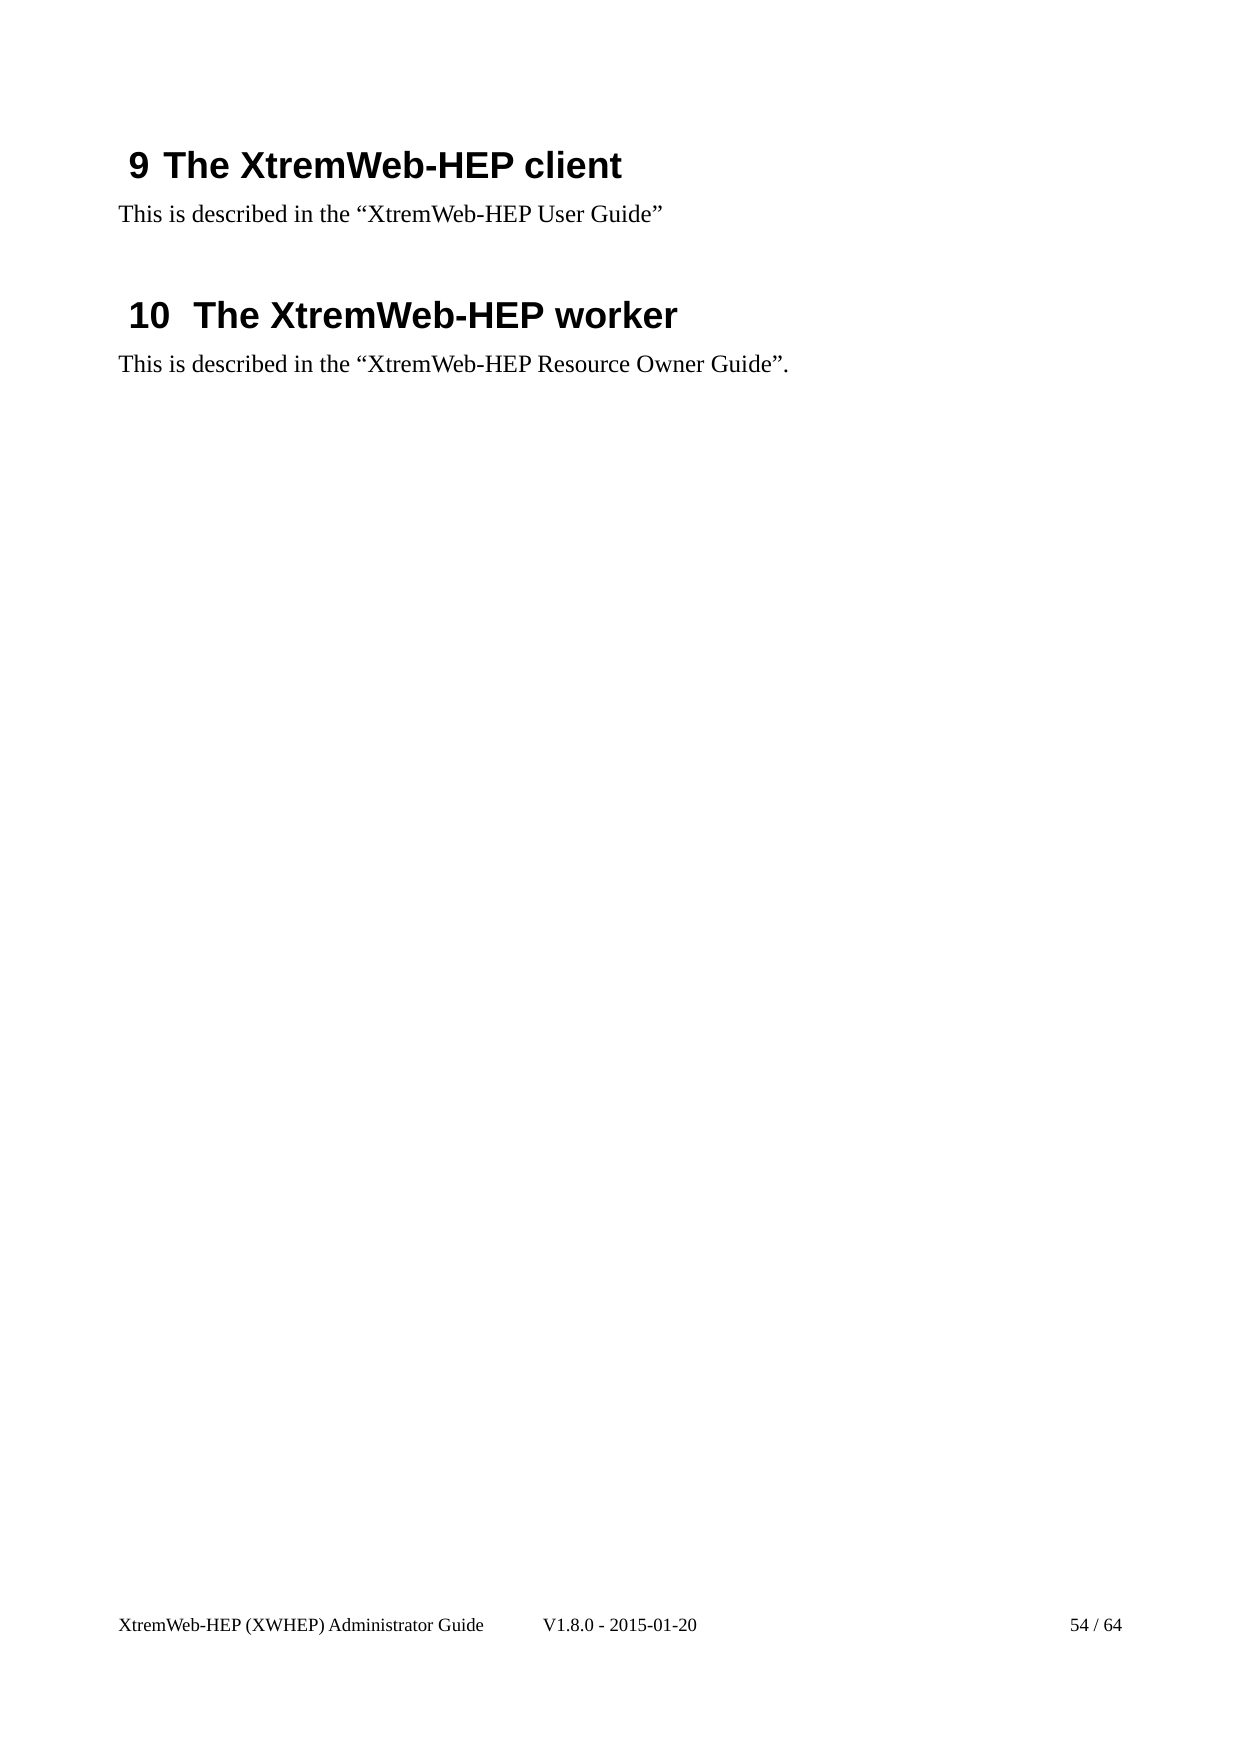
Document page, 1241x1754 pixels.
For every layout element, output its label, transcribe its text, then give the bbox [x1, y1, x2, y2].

text This is described in the “XtremWeb-HEP Resource Owner Guide”. [118, 349, 1122, 378]
subtitle The XtremWeb-HEP worker [118, 294, 1122, 337]
text This is described in the “XtremWeb-HEP User Guide” [118, 199, 1122, 227]
subtitle The XtremWeb-HEP client [118, 143, 1122, 186]
